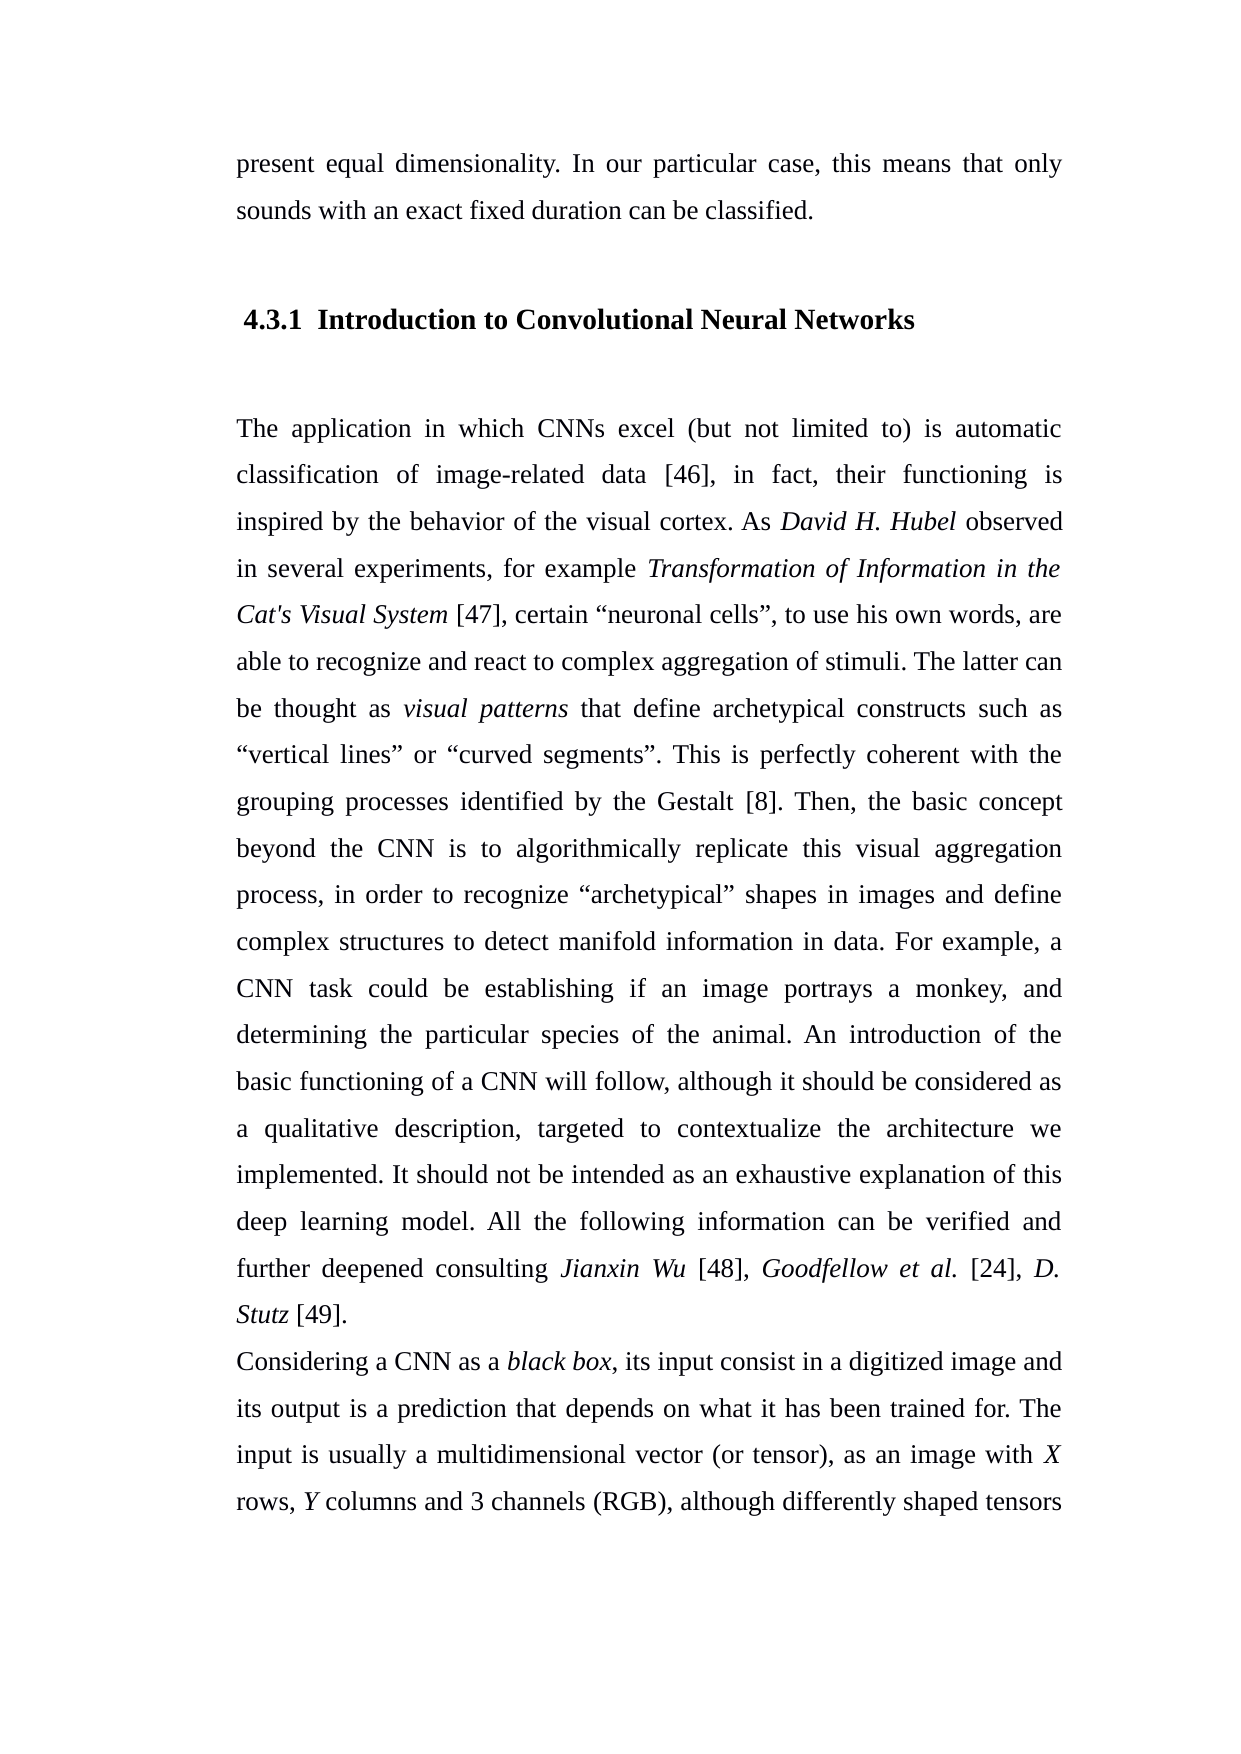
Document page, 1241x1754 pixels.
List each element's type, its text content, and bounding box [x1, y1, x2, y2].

subtitle Introduction to Convolutional Neural Networks [236, 302, 1063, 336]
text Considering a CNN as a black box, its input consist in a digitized image and its output is a prediction that depends on what it has been trained for. The input is usually a multidimensional vector (or tensor), as an image with X rows, Y columns and 3 channels (RGB), although differently shaped tensors [236, 1345, 1063, 1516]
text present equal dimensionality. In our particular case, this means that only sounds with an exact fixed duration can be classified. [236, 148, 1063, 225]
text The application in which CNNs excel (but not limited to) is automatic classification of image-related data [46], in fact, their functioning is inspired by the behavior of the visual cortex. As David H. Hubel observed in several experiments, for example Transformation of Information in the Cat's Visual System [47], certain “neuronal cells”, to use his own words, are able to recognize and react to complex aggregation of stimuli. The latter can be thought as visual patterns that define archetypical constructs such as “vertical lines” or “curved segments”. This is perfectly coherent with the grouping processes identified by the Gestalt [8]. Then, the basic concept beyond the CNN is to algorithmically replicate this visual aggregation process, in order to recognize “archetypical” shapes in images and define complex structures to detect manifold information in data. For example, a CNN task could be establishing if an image portrays a monkey, and determining the particular species of the animal. An introduction of the basic functioning of a CNN will follow, although it should be considered as a qualitative description, targeted to contextualize the architecture we implemented. It should not be intended as an exhaustive explanation of this deep learning model. All the following information can be verified and further deepened consulting Jianxin Wu [48], Goodfellow et al. [24], D. Stutz [49]. [236, 412, 1063, 1330]
